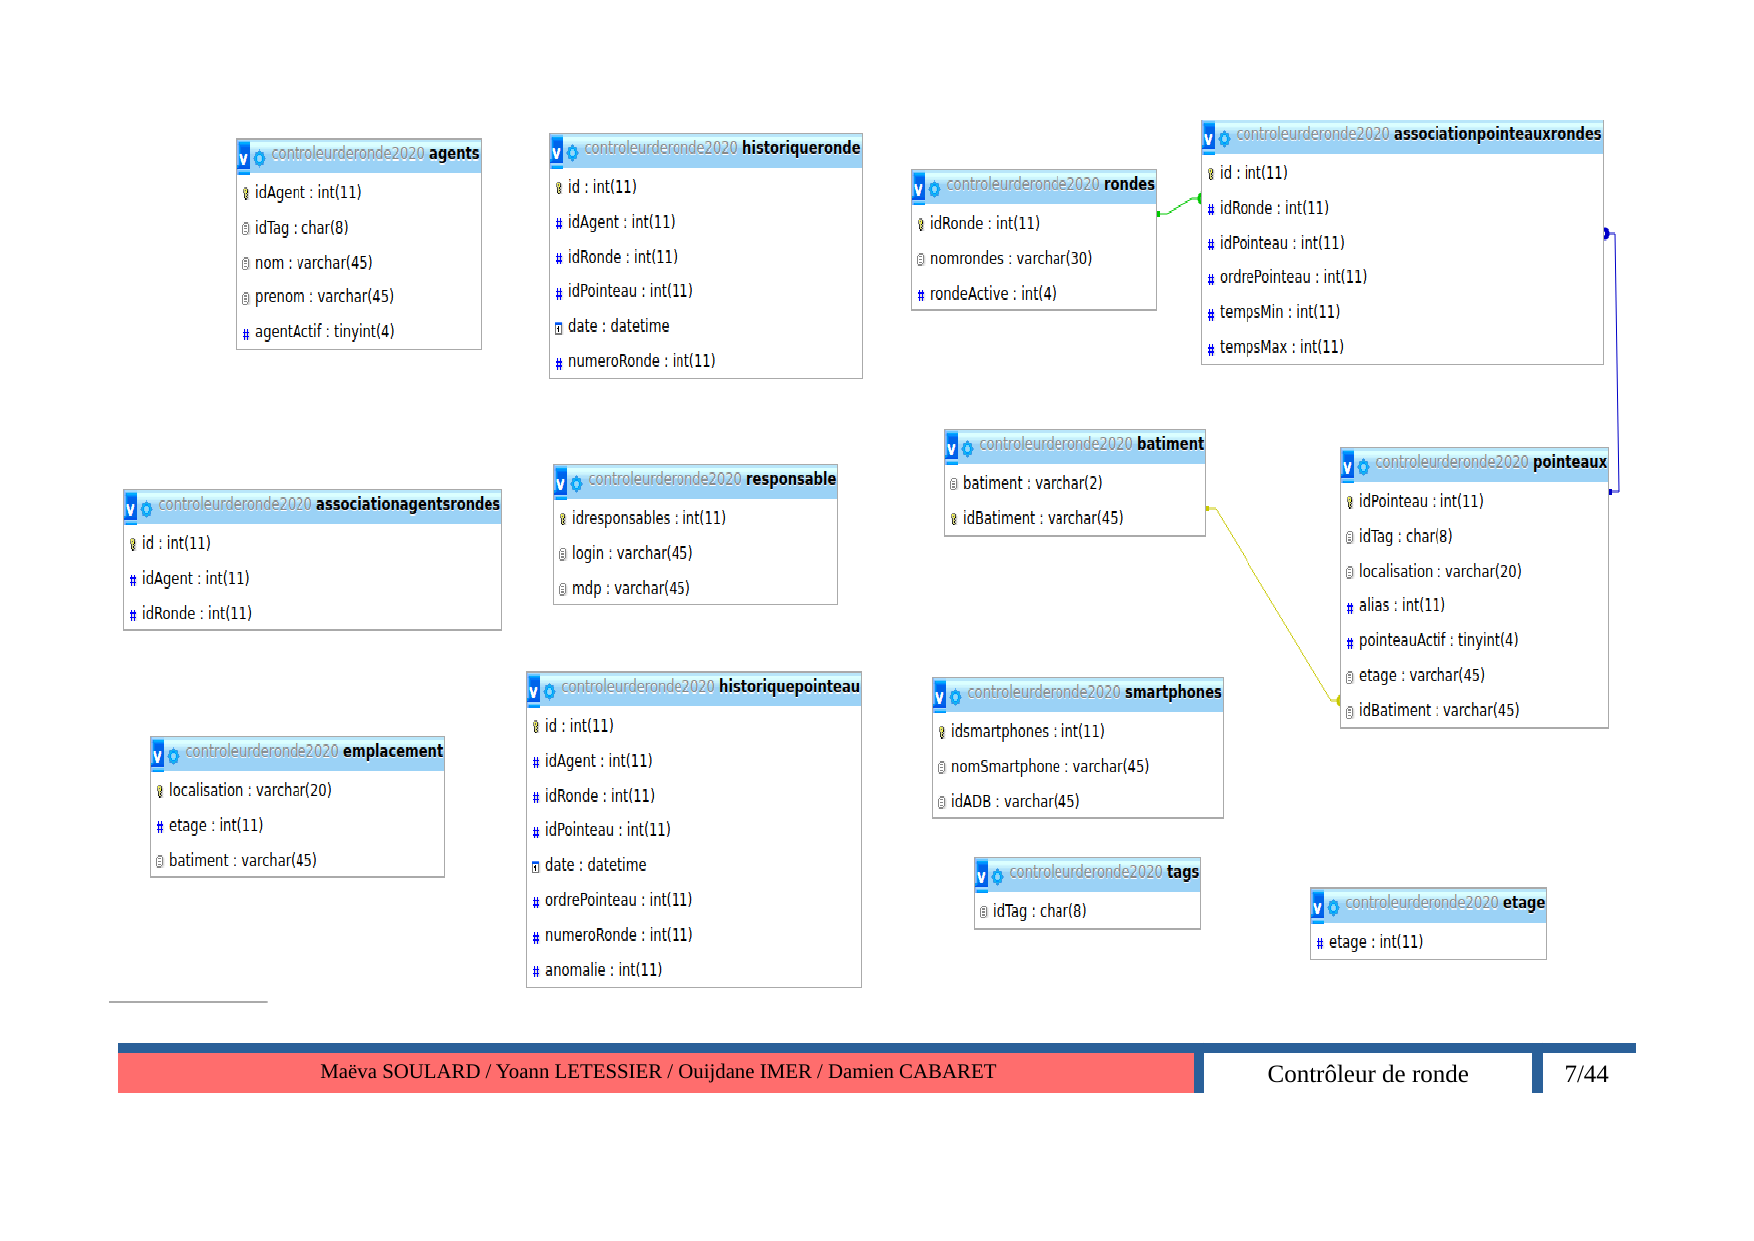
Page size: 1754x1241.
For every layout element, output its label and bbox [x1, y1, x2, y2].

picture [109, 120, 1627, 1003]
